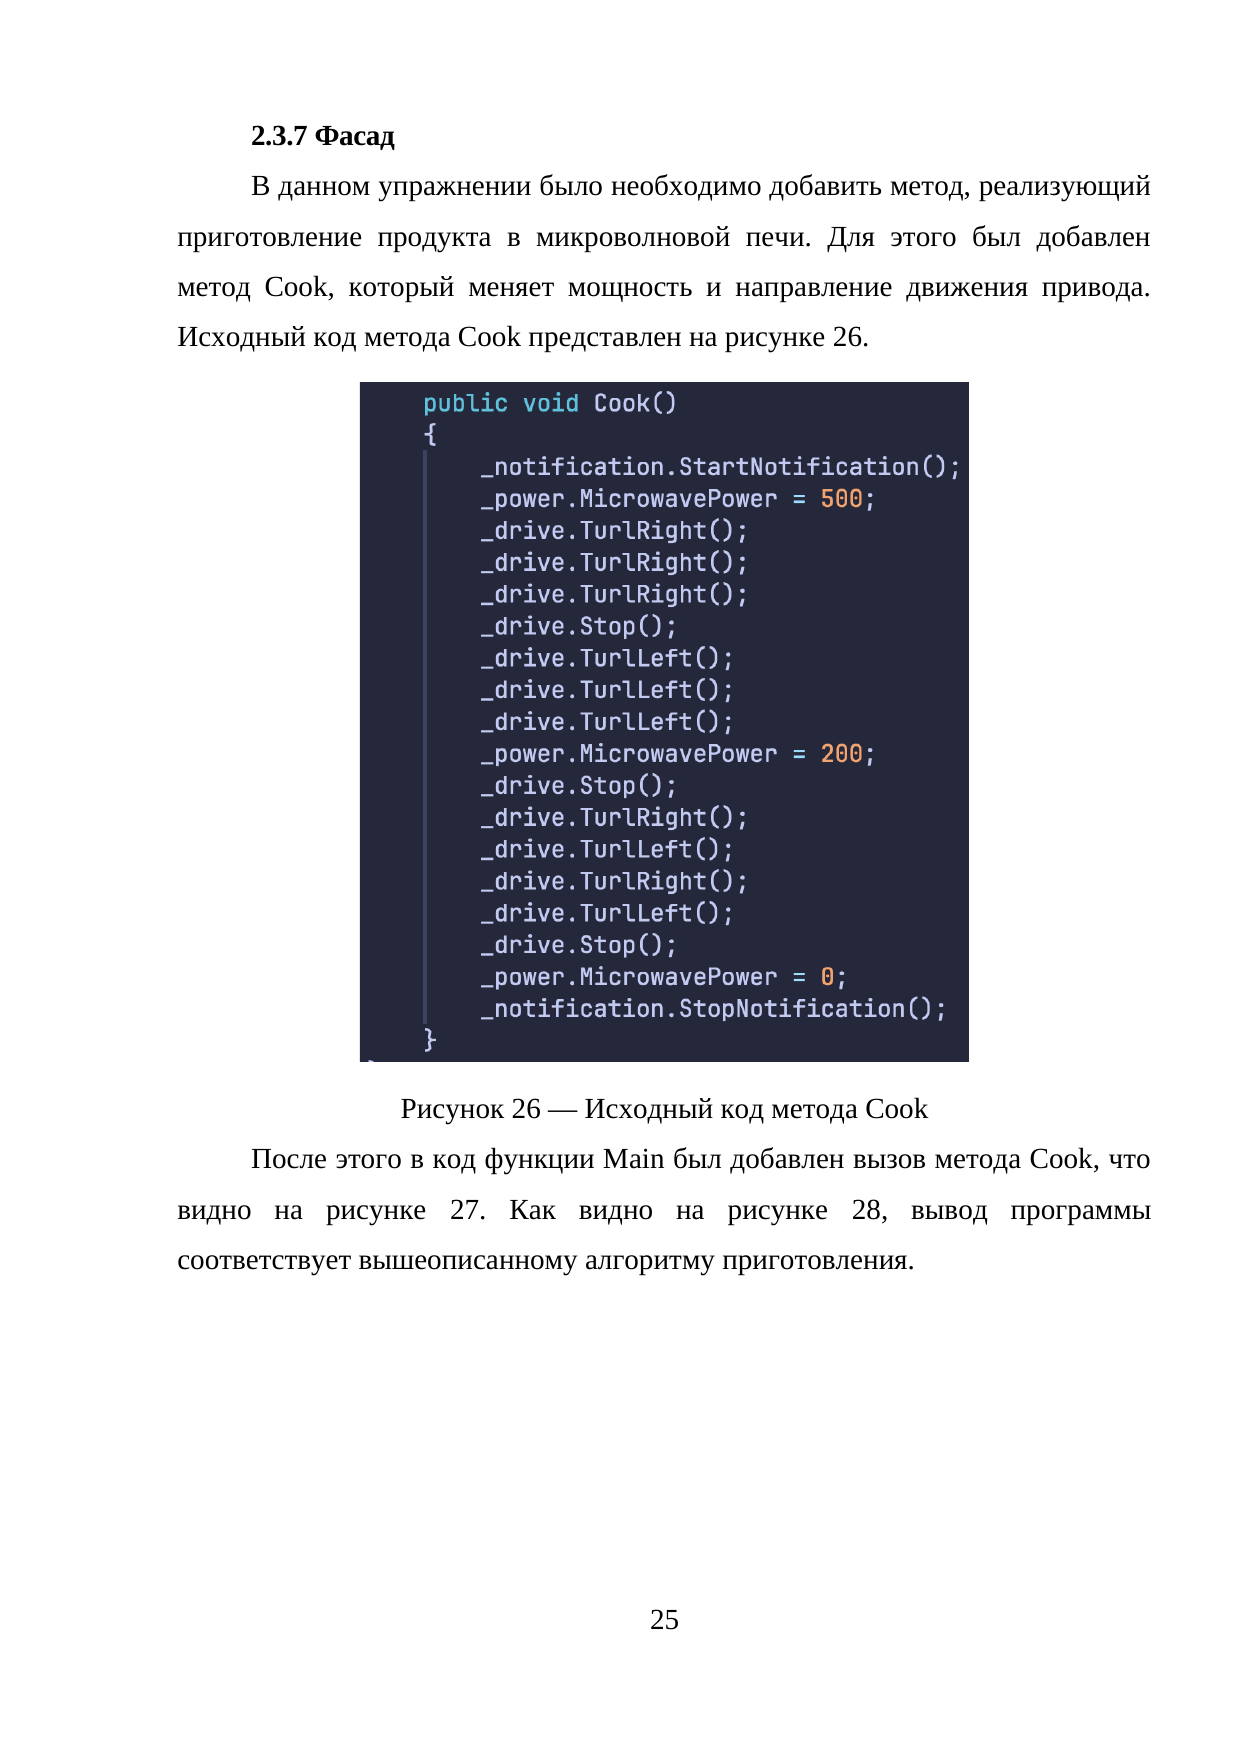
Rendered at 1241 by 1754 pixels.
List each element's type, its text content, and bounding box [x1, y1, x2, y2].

text В данном упражнении было необходимо добавить метод, реализующий приготовление продукта в микроволновой печи. Для этого был добавлен метод Cook, который меняет мощность и направление движения привода. Исходный код метода Cook представлен на рисунке 26. [177, 168, 1152, 353]
text Рисунок 26 — Исходный код метода Cook [216, 382, 1112, 1125]
subtitle Фасад [177, 118, 1152, 152]
picture [359, 382, 969, 1062]
text После этого в код функции Main был добавлен вызов метода Cook, что видно на рисунке 27. Как видно на рисунке 28, вывод программы соответствует вышеописанному алгоритму приготовления. [177, 1142, 1152, 1276]
